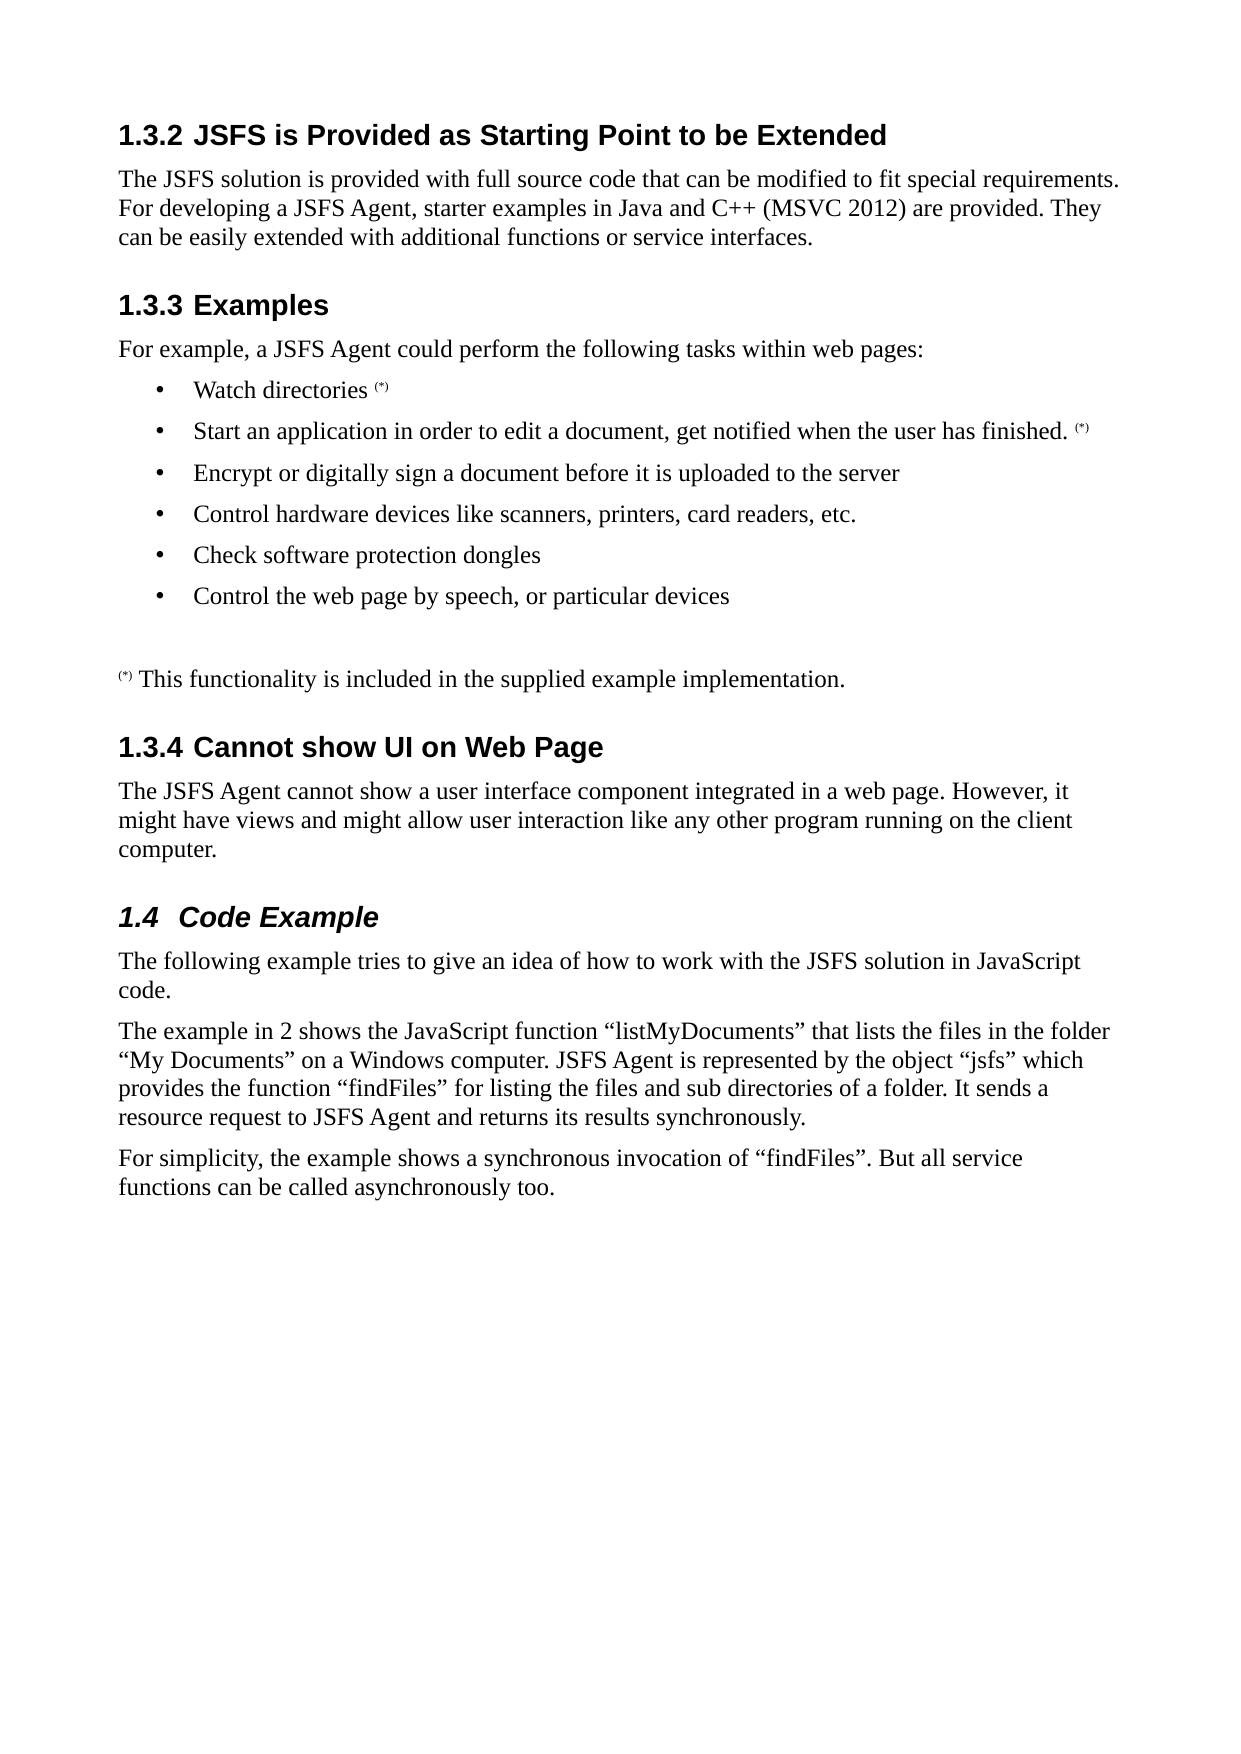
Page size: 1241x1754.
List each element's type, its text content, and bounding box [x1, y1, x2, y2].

text The JSFS Agent cannot show a user interface component integrated in a web page. However, it might have views and might allow user interaction like any other program running on the client computer. [118, 776, 1122, 862]
text The example in Abbildung 2 shows the JavaScript function “listMyDocuments” that lists the files in the folder “My Documents” on a Windows computer. JSFS Agent is represented by the object “jsfs” which provides the function “findFiles” for listing the files and sub directories of a folder. It sends a resource request to JSFS Agent and returns its results synchronously. [118, 1016, 1122, 1131]
text The JSFS solution is provided with full source code that can be modified to fit special requirements. For developing a JSFS Agent, starter examples in Java and C++ (MSVC 2012) are provided. They can be easily extended with additional functions or service interfaces. [118, 164, 1122, 250]
list Watch directories (*) [156, 375, 1122, 404]
list Check software protection dongles [156, 540, 1122, 569]
text (*) This functionality is included in the supplied example implementation. [118, 664, 1122, 693]
text The following example tries to give an idea of how to work with the JSFS solution in JavaScript code. [118, 946, 1122, 1003]
text For example, a JSFS Agent could perform the following tasks within web pages: [118, 334, 1122, 363]
list Control hardware devices like scanners, printers, card readers, etc. [156, 499, 1122, 528]
list Start an application in order to edit a document, get notified when the user has finished. (*) [156, 416, 1122, 445]
subtitle JSFS is Provided as Starting Point to be Extended [118, 118, 1122, 152]
text For simplicity, the example shows a synchronous invocation of “findFiles”. But all service functions can be called asynchronously too. [118, 1143, 1122, 1201]
subtitle Code Example [118, 900, 1122, 933]
list Encrypt or digitally sign a document before it is uploaded to the server [156, 458, 1122, 486]
list Control the web page by speech, or particular devices [156, 581, 1122, 610]
subtitle Examples [118, 288, 1122, 321]
subtitle Cannot show UI on Web Page [118, 730, 1122, 764]
